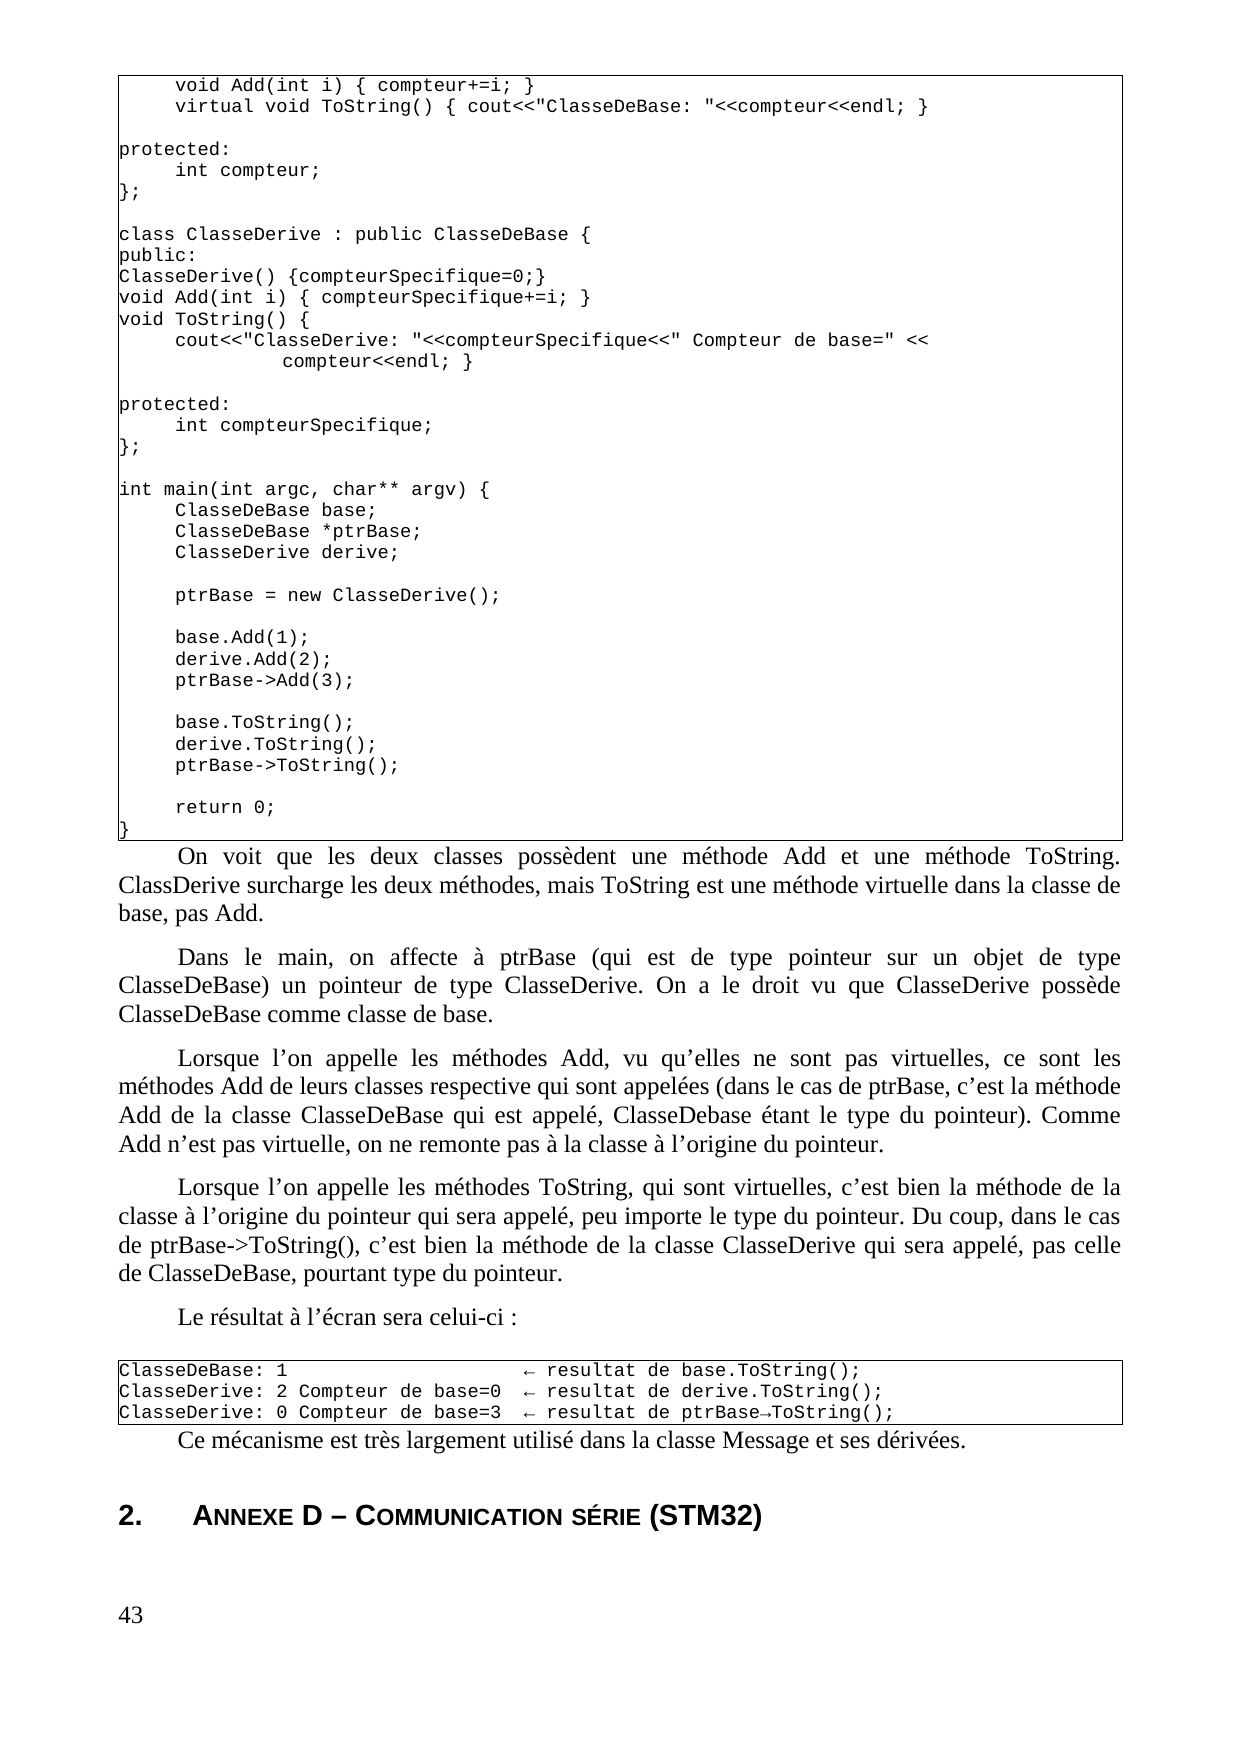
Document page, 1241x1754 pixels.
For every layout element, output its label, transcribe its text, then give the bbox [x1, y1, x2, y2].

text Lorsque l’on appelle les méthodes Add, vu qu’elles ne sont pas virtuelles, ce sont les méthodes Add de leurs classes respective qui sont appelées (dans le cas de ptrBase, c’est la méthode Add de la classe ClasseDeBase qui est appelé, ClasseDebase étant le type du pointeur). Comme Add n’est pas virtuelle, on ne remonte pas à la classe à l’origine du pointeur. [118, 1043, 1122, 1158]
text Dans le main, on affecte à ptrBase (qui est de type pointeur sur un objet de type ClasseDeBase) un pointeur de type ClasseDerive. On a le droit vu que ClasseDerive possède ClasseDeBase comme classe de base. [118, 942, 1122, 1028]
text Ce mécanisme est très largement utilisé dans la classe Message et ses dérivées. [118, 1425, 1122, 1453]
text Lorsque l’on appelle les méthodes ToString, qui sont virtuelles, c’est bien la méthode de la classe à l’origine du pointeur qui sera appelé, peu importe le type du pointeur. Du coup, dans le cas de ptrBase->ToString(), c’est bien la méthode de la classe ClasseDerive qui sera appelé, pas celle de ClasseDeBase, pourtant type du pointeur. [118, 1172, 1122, 1287]
text ClasseDeBase: 1 ← resultat de base.ToString(); ClasseDerive: 2 Compteur de base=0 ← resultat de derive.ToString(); ClasseDerive: 0 Compteur de base=3 ← resultat de ptrBase→ToString(); [119, 1361, 1122, 1424]
text Le résultat à l’écran sera celui-ci : [118, 1302, 1122, 1331]
list Annexe D – Communication série (STM32) [118, 1498, 1122, 1531]
text void Add(int i) { compteur+=i; } virtual void ToString() { cout<<"ClasseDeBase: "<<compteur<<endl; } protected: int compteur; }; class ClasseDerive : public ClasseDeBase { public: ClasseDerive() {compteurSpecifique=0;} void Add(int i) { compteurSpecifique+=i; } void ToString() { cout<<"ClasseDerive: "<<compteurSpecifique<<" Compteur de base=" << compteur<<endl; } protected: int compteurSpecifique; }; int main(int argc, char** argv) { ClasseDeBase base; ClasseDeBase *ptrBase; ClasseDerive derive; ptrBase = new ClasseDerive(); base.Add(1); derive.Add(2); ptrBase->Add(3); base.ToString(); derive.ToString(); ptrBase->ToString(); return 0; } [119, 76, 1122, 840]
text On voit que les deux classes possèdent une méthode Add et une méthode ToString. ClassDerive surcharge les deux méthodes, mais ToString est une méthode virtuelle dans la classe de base, pas Add. [118, 841, 1122, 927]
